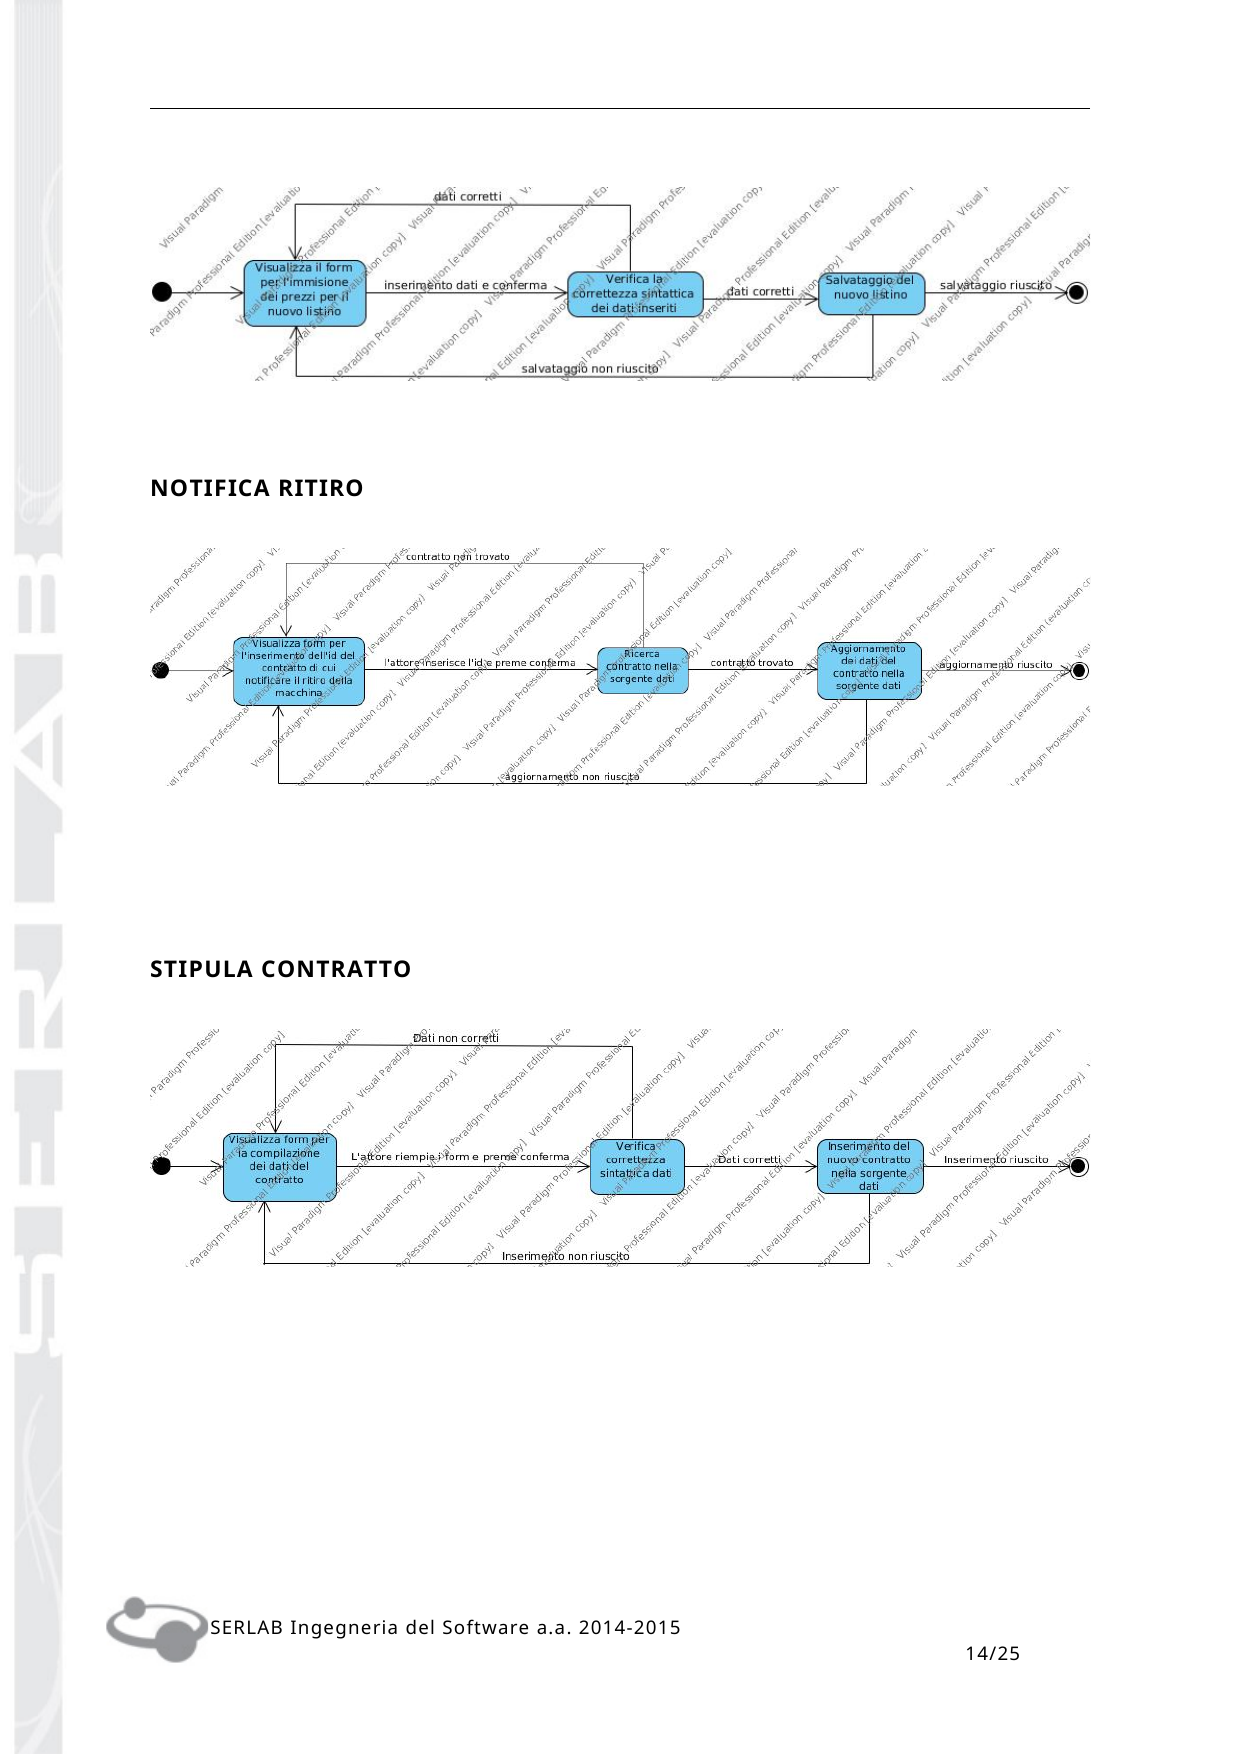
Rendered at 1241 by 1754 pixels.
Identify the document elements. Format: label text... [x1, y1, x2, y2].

picture [150, 187, 1091, 381]
text NOTIFICA RITIRO [150, 472, 1090, 503]
text STIPULA CONTRATTO [150, 953, 1090, 985]
picture [0, 0, 71, 1754]
picture [150, 548, 1091, 786]
picture [94, 1595, 209, 1666]
picture [150, 1029, 1091, 1267]
